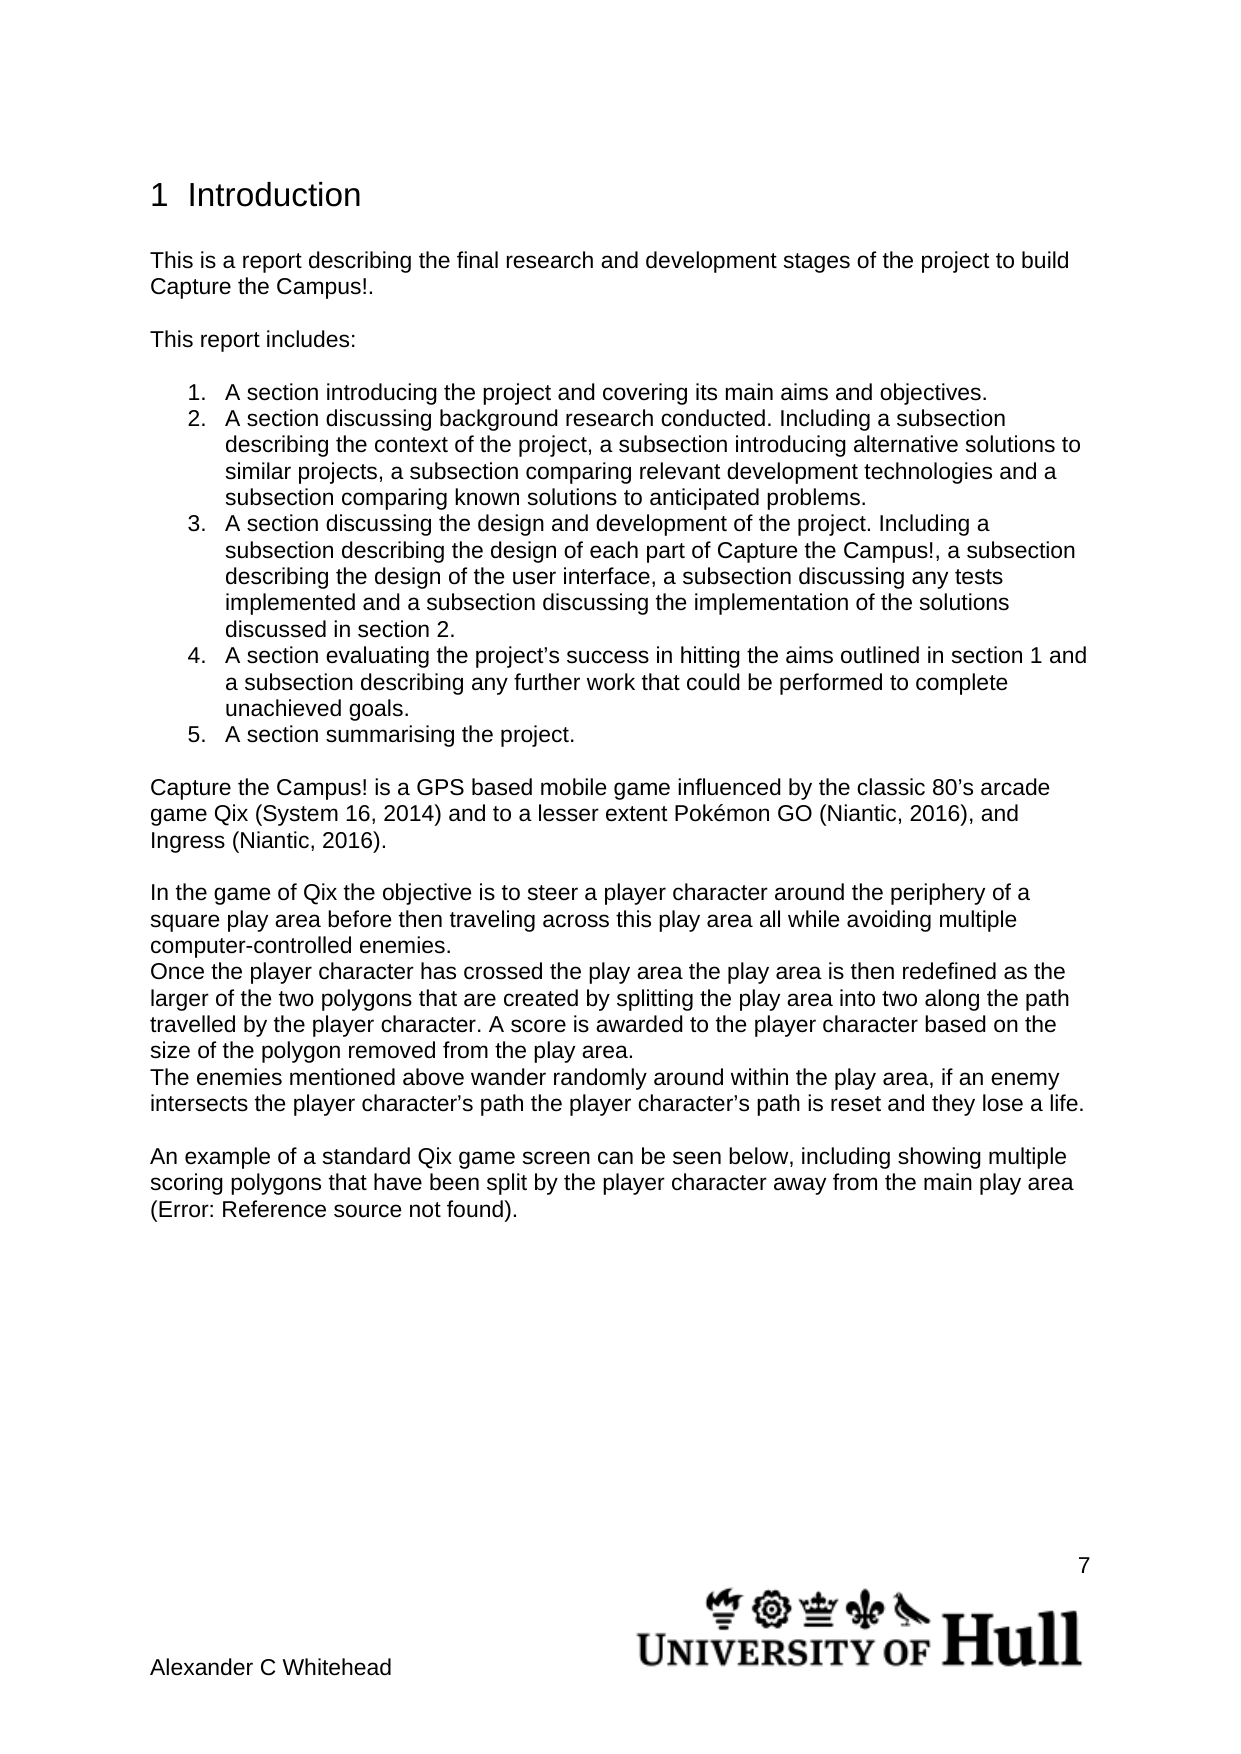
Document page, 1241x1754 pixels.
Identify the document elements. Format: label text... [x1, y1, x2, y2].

text The enemies mentioned above wander randomly around within the play area, if an enemy intersects the player character’s path the player character’s path is reset and they lose a life. [150, 1064, 1090, 1116]
subtitle Introduction [150, 175, 1090, 213]
text This report includes: [150, 326, 1090, 352]
text Capture the Campus! is a GPS based mobile game influenced by the classic 80’s arcade game Qix [ CITATION Sys14 \l 2057 ] and to a lesser extent Pokémon GO [CITATION Nia16 \l 2057 ], and Ingress [ CITATION Nia161 \l 2057 ]. [150, 774, 1090, 853]
list A section evaluating the project’s success in hitting the aims outlined in section 1 and a subsection describing any further work that could be performed to complete unachieved goals. [187, 642, 1090, 721]
text This is a report describing the final research and development stages of the project to build Capture the Campus!. [150, 247, 1090, 299]
picture [630, 1578, 1091, 1676]
text Once the player character has crossed the play area the play area is then redefined as the larger of the two polygons that are created by splitting the play area into two along the path travelled by the player character. A score is awarded to the player character based on the size of the polygon removed from the play area. [150, 958, 1090, 1064]
list A section introducing the project and covering its main aims and objectives. [187, 378, 1090, 405]
text An example of a standard Qix game screen can be seen below, including showing multiple scoring polygons that have been split by the player character away from the main play area (Figure 1). [150, 1143, 1090, 1222]
list A section discussing the design and development of the project. Including a subsection describing the design of each part of Capture the Campus!, a subsection describing the design of the user interface, a subsection discussing any tests implemented and a subsection discussing the implementation of the solutions discussed in section 2. [187, 510, 1090, 642]
list A section summarising the project. [187, 721, 1090, 747]
list A section discussing background research conducted. Including a subsection describing the context of the project, a subsection introducing alternative solutions to similar projects, a subsection comparing relevant development technologies and a subsection comparing known solutions to anticipated problems. [187, 405, 1090, 510]
text In the game of Qix the objective is to steer a player character around the periphery of a square play area before then traveling across this play area all while avoiding multiple computer-controlled enemies. [150, 879, 1090, 958]
